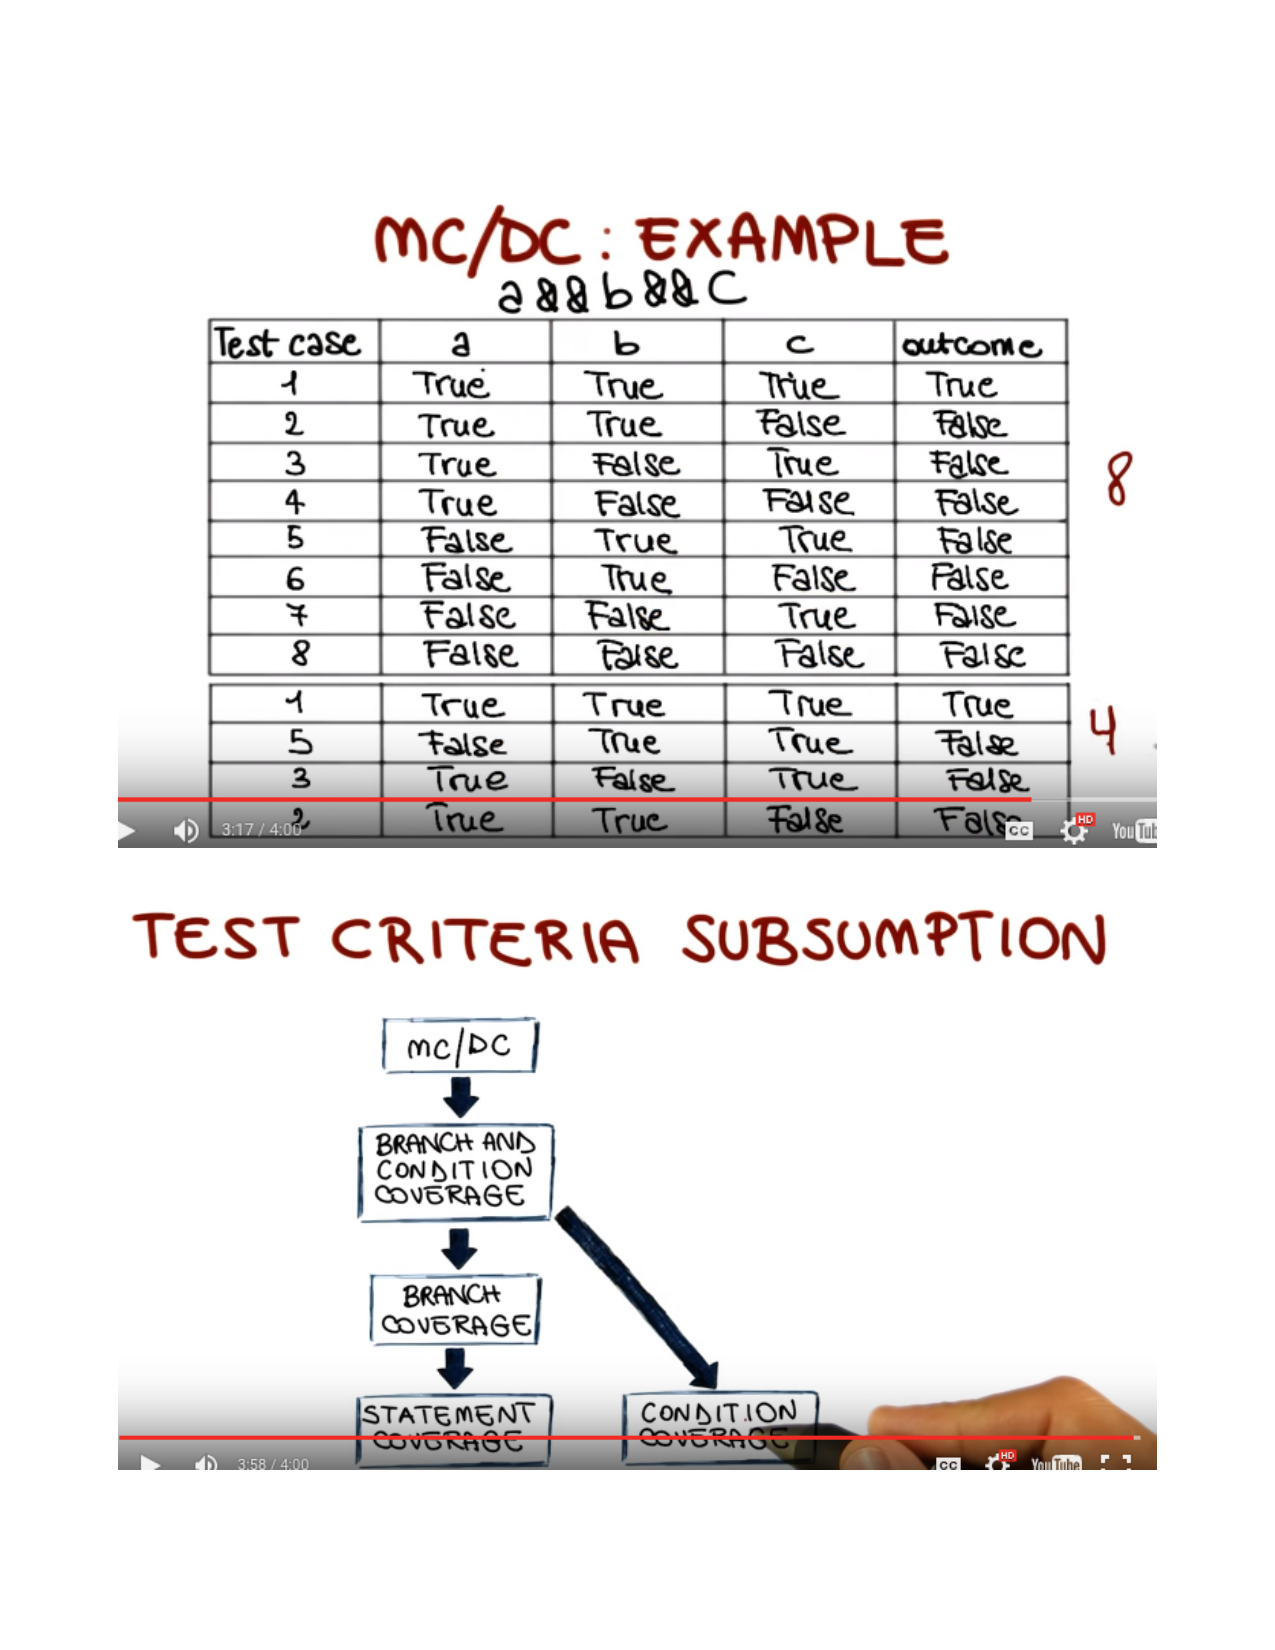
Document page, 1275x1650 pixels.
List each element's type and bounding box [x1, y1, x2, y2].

picture [118, 204, 1157, 848]
picture [118, 905, 1157, 1470]
